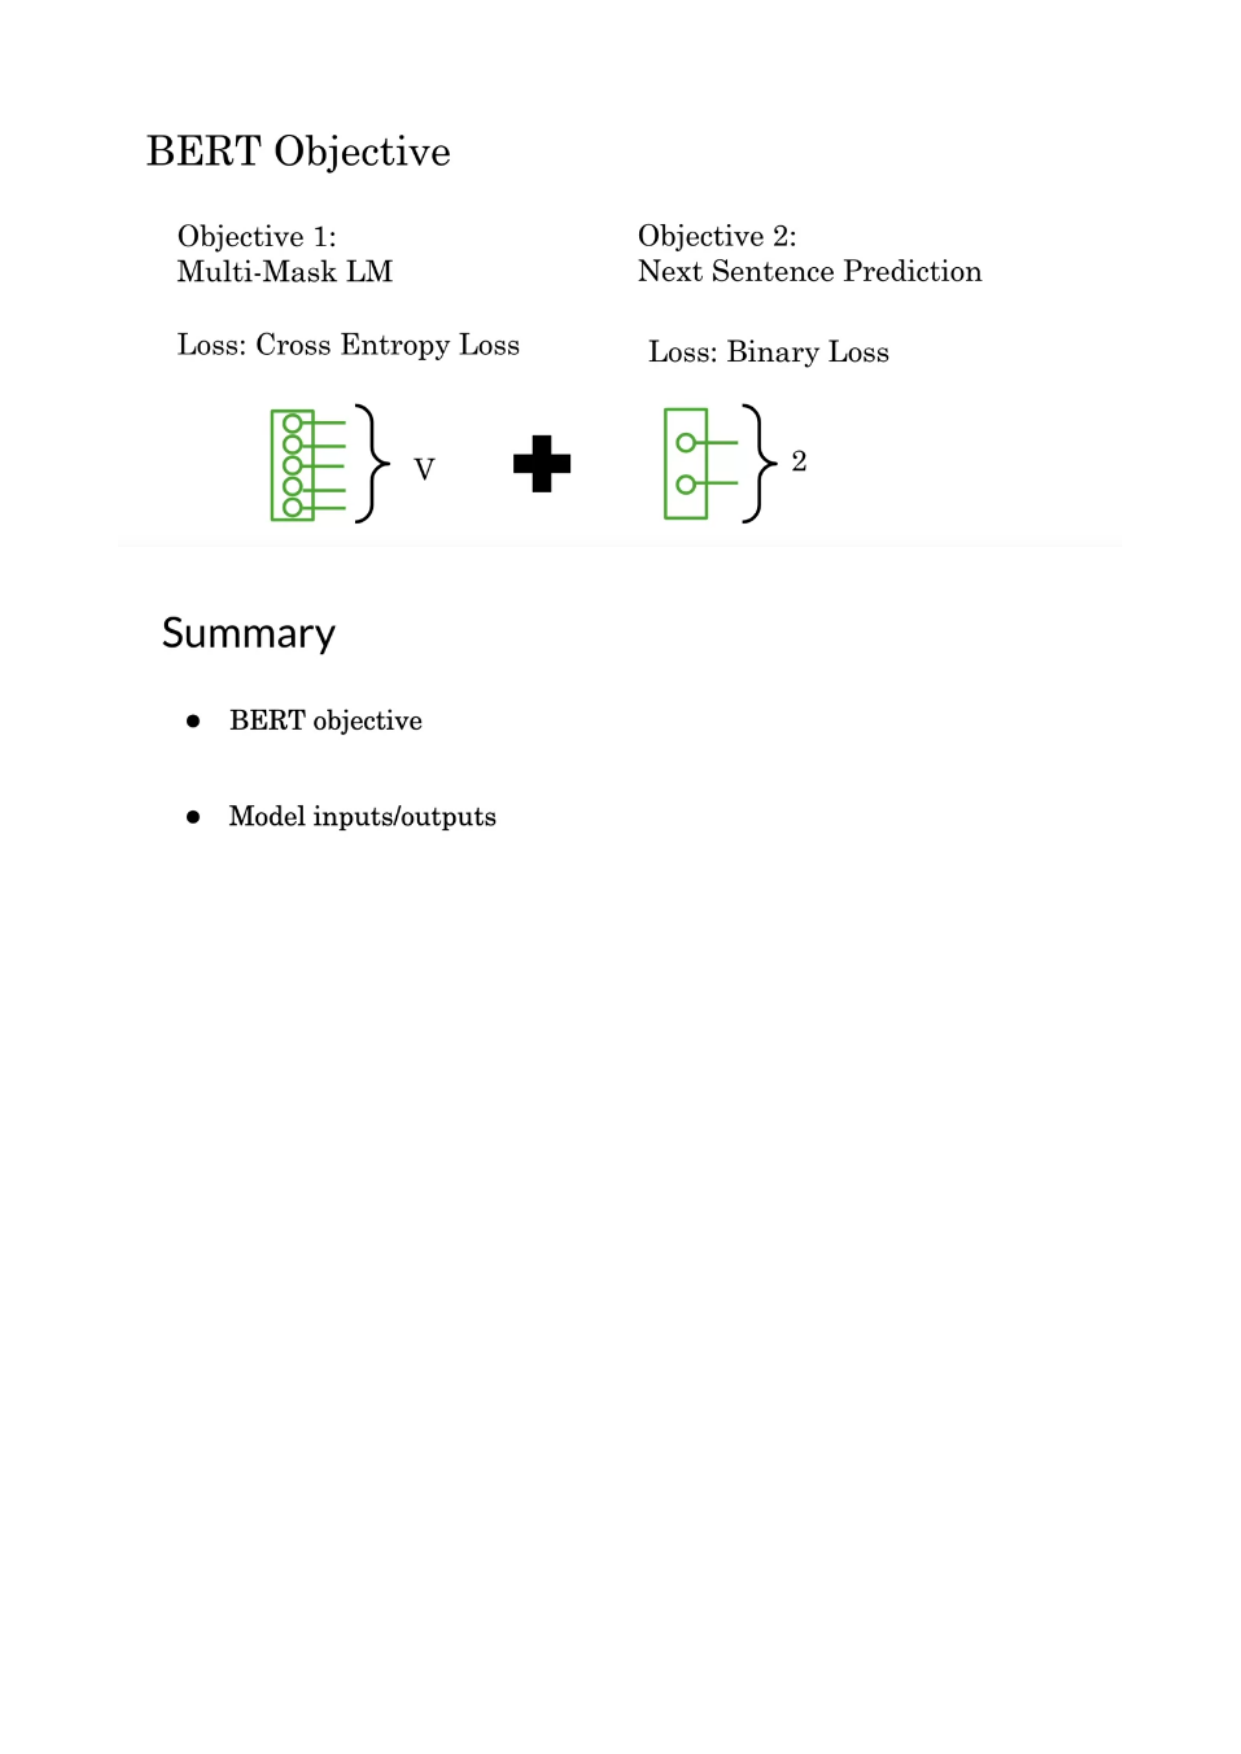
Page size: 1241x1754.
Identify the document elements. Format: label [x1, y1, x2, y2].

picture [118, 604, 1123, 857]
picture [118, 118, 1123, 547]
